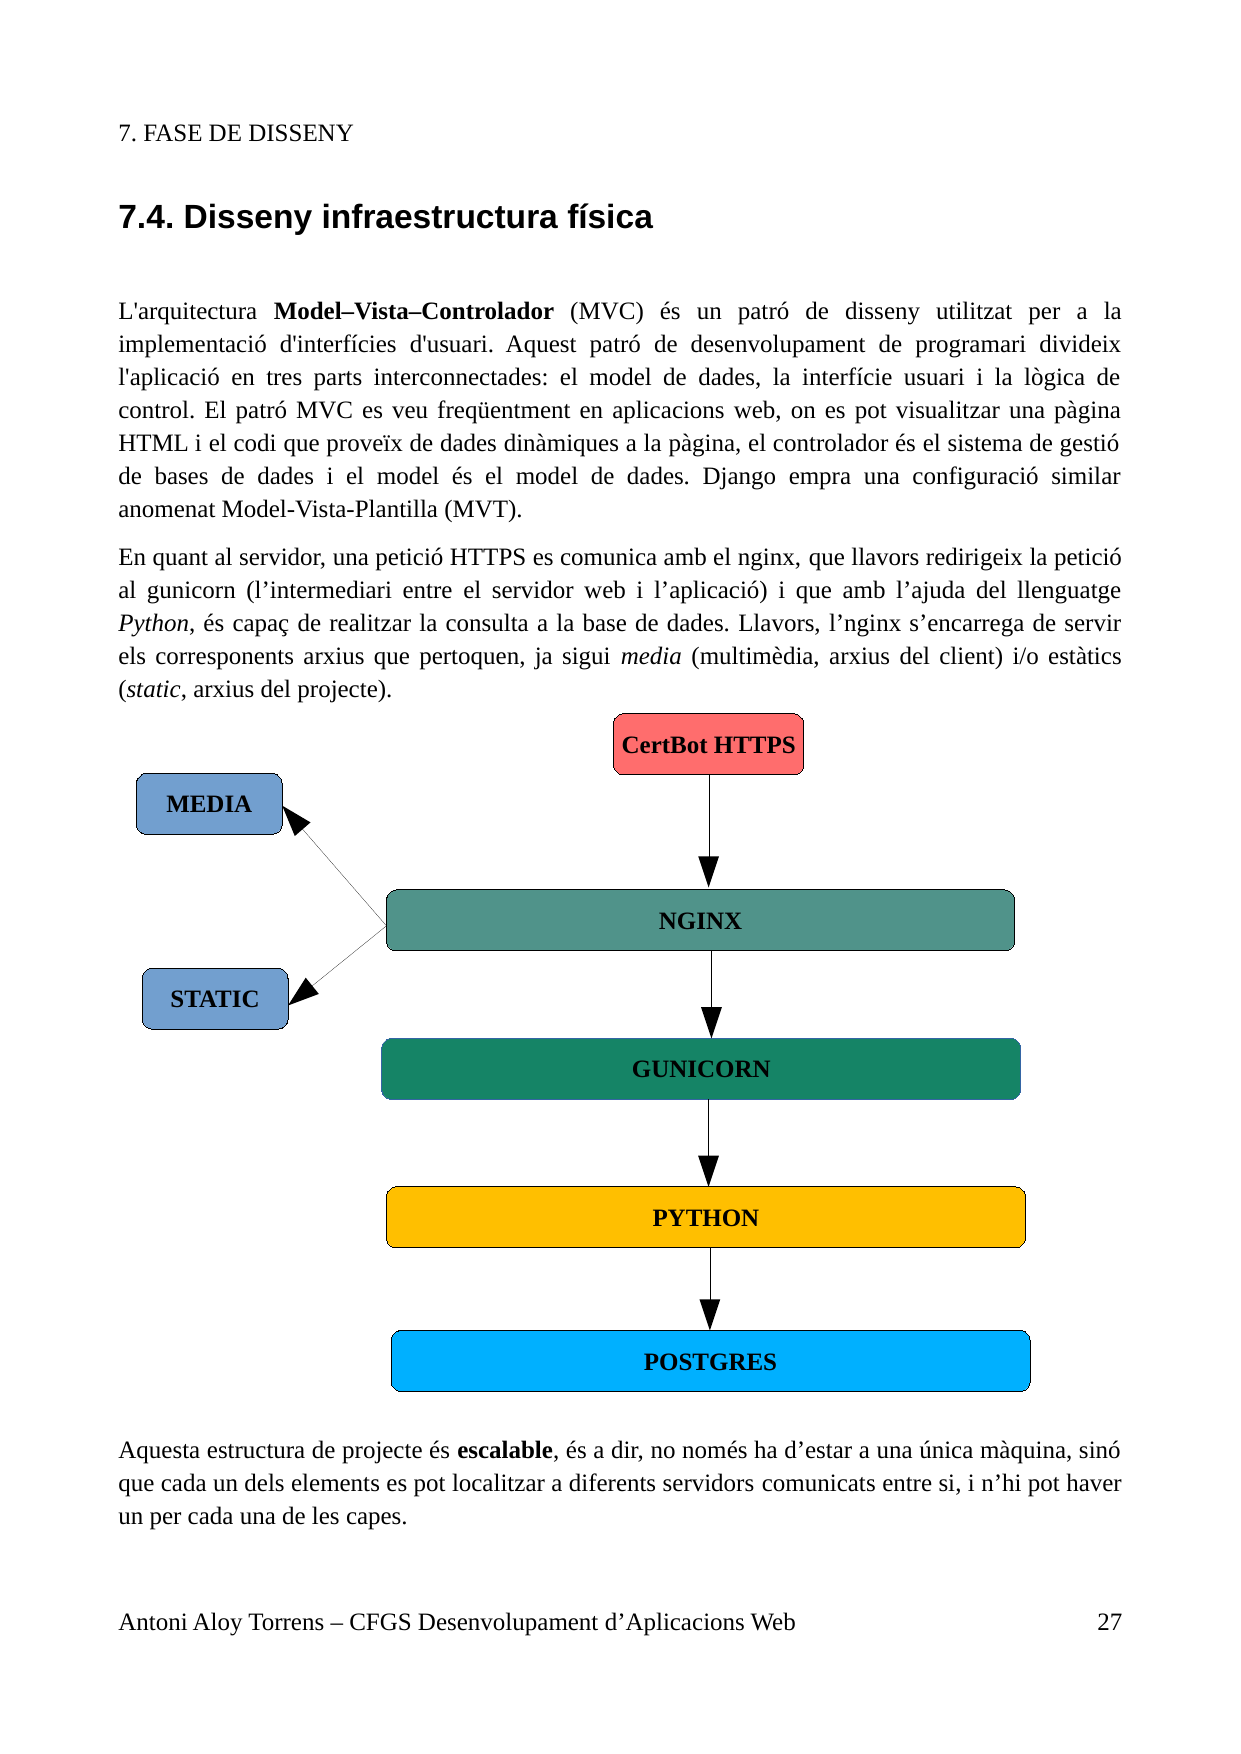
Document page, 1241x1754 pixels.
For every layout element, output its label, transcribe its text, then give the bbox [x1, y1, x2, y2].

text L'arquitectura Model–Vista–Controlador (MVC) és un patró de disseny utilitzat per a la implementació d'interfícies d'usuari. Aquest patró de desenvolupament de programari divideix l'aplicació en tres parts interconnectades: el model de dades, la interfície usuari i la lògica de control. El patró MVC es veu freqüentment en aplicacions web, on es pot visualitzar una pàgina HTML i el codi que proveïx de dades dinàmiques a la pàgina, el controlador és el sistema de gestió de bases de dades i el model és el model de dades. Django empra una configuració similar anomenat Model-Vista-Plantilla (MVT). [118, 296, 1122, 523]
subtitle 7.4. Disseny infraestructura física [118, 197, 1122, 236]
text Aquesta estructura de projecte és escalable, és a dir, no només ha d’estar a una única màquina, sinó que cada un dels elements es pot localitzar a diferents servidors comunicats entre si, i n’hi pot haver un per cada una de les capes. [118, 1435, 1122, 1530]
text En quant al servidor, una petició HTTPS es comunica amb el nginx, que llavors redirigeix la petició al gunicorn (l’intermediari entre el servidor web i l’aplicació) i que amb l’ajuda del llenguatge Python, és capaç de realitzar la consulta a la base de dades. Llavors, l’nginx s’encarrega de servir els corresponents arxius que pertoquen, ja sigui media (multimèdia, arxius del client) i/o estàtics (static, arxius del projecte). [118, 542, 1122, 702]
